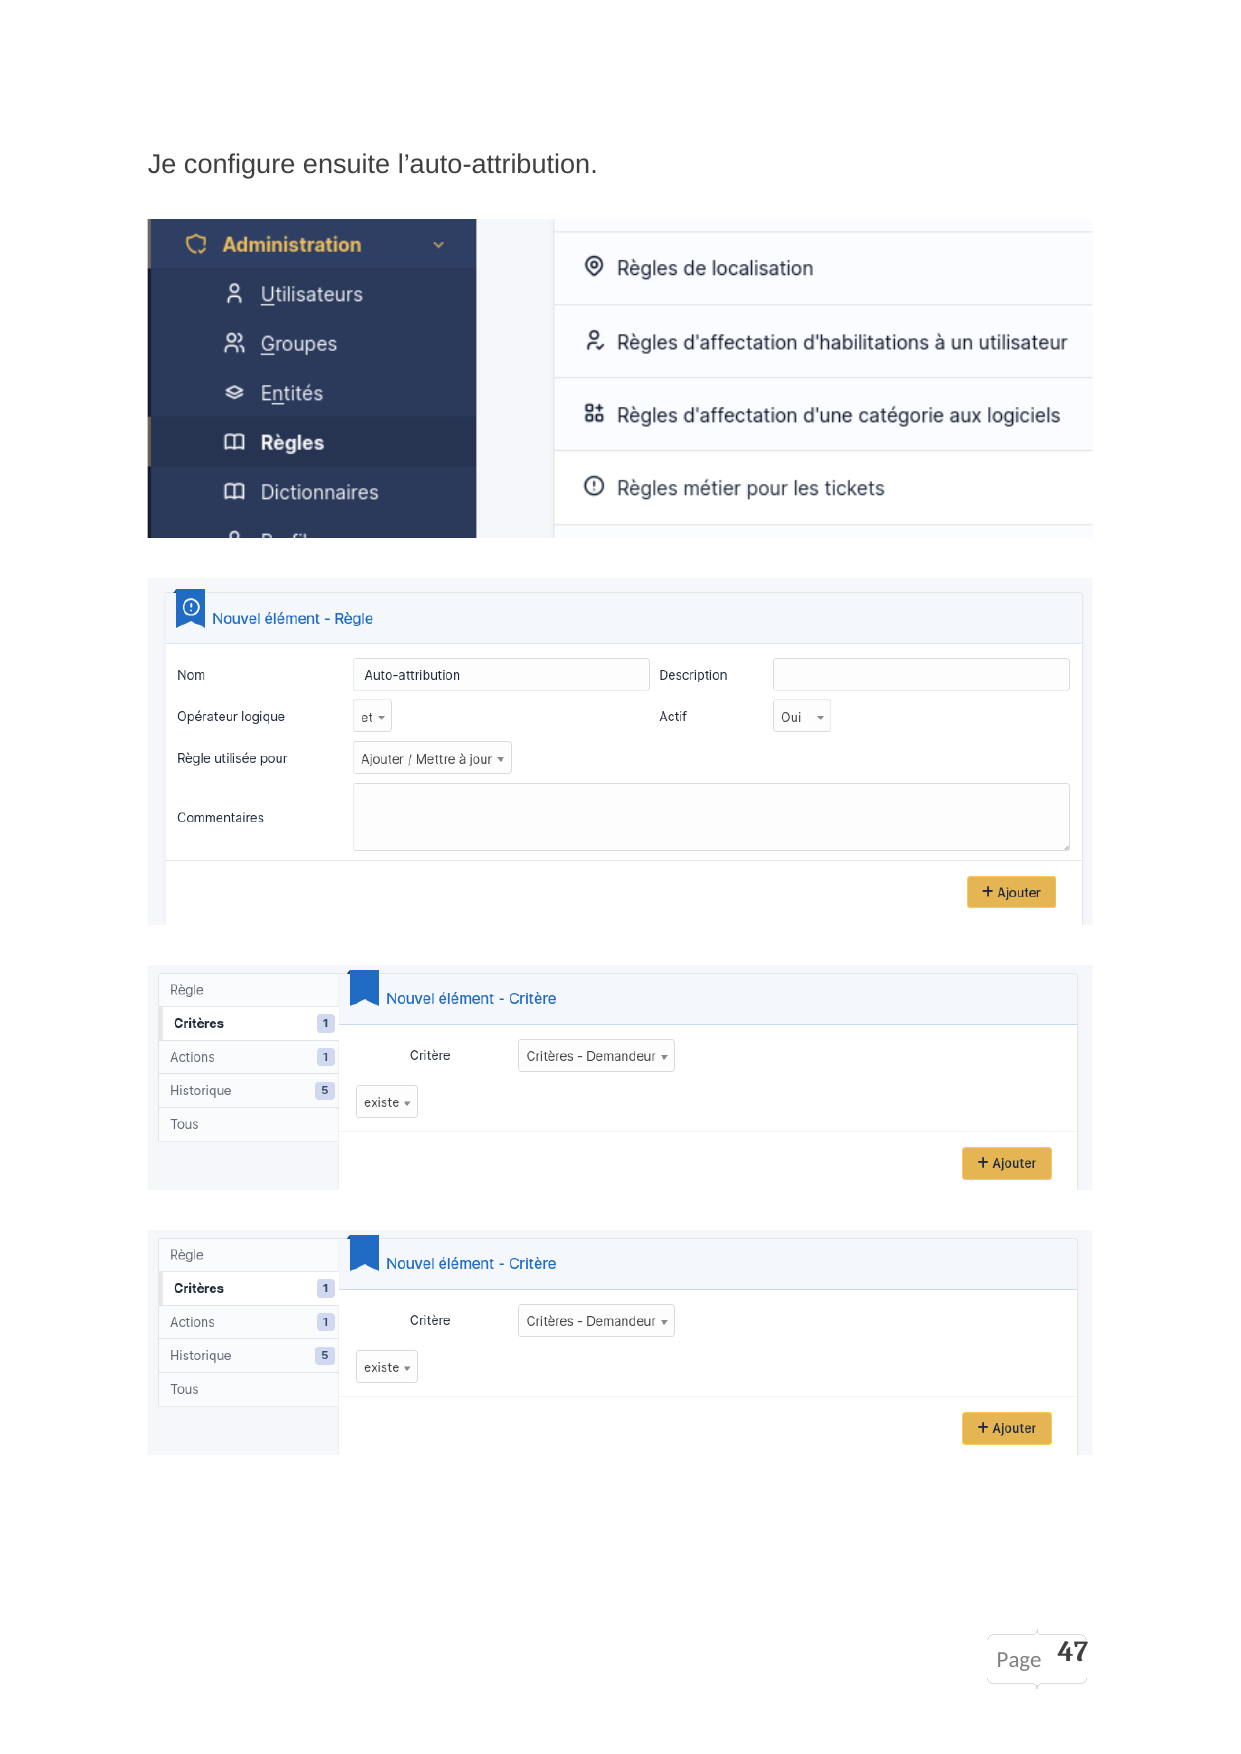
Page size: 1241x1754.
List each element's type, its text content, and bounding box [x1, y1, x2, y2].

text [148, 1190, 1093, 1230]
text [148, 925, 1093, 965]
picture [147, 219, 1093, 538]
text Je configure ensuite l’auto-attribution. [148, 148, 1093, 219]
picture [147, 1230, 1093, 1455]
text [148, 538, 1093, 578]
picture [147, 965, 1093, 1190]
text [148, 1455, 1093, 1598]
picture [147, 578, 1093, 925]
